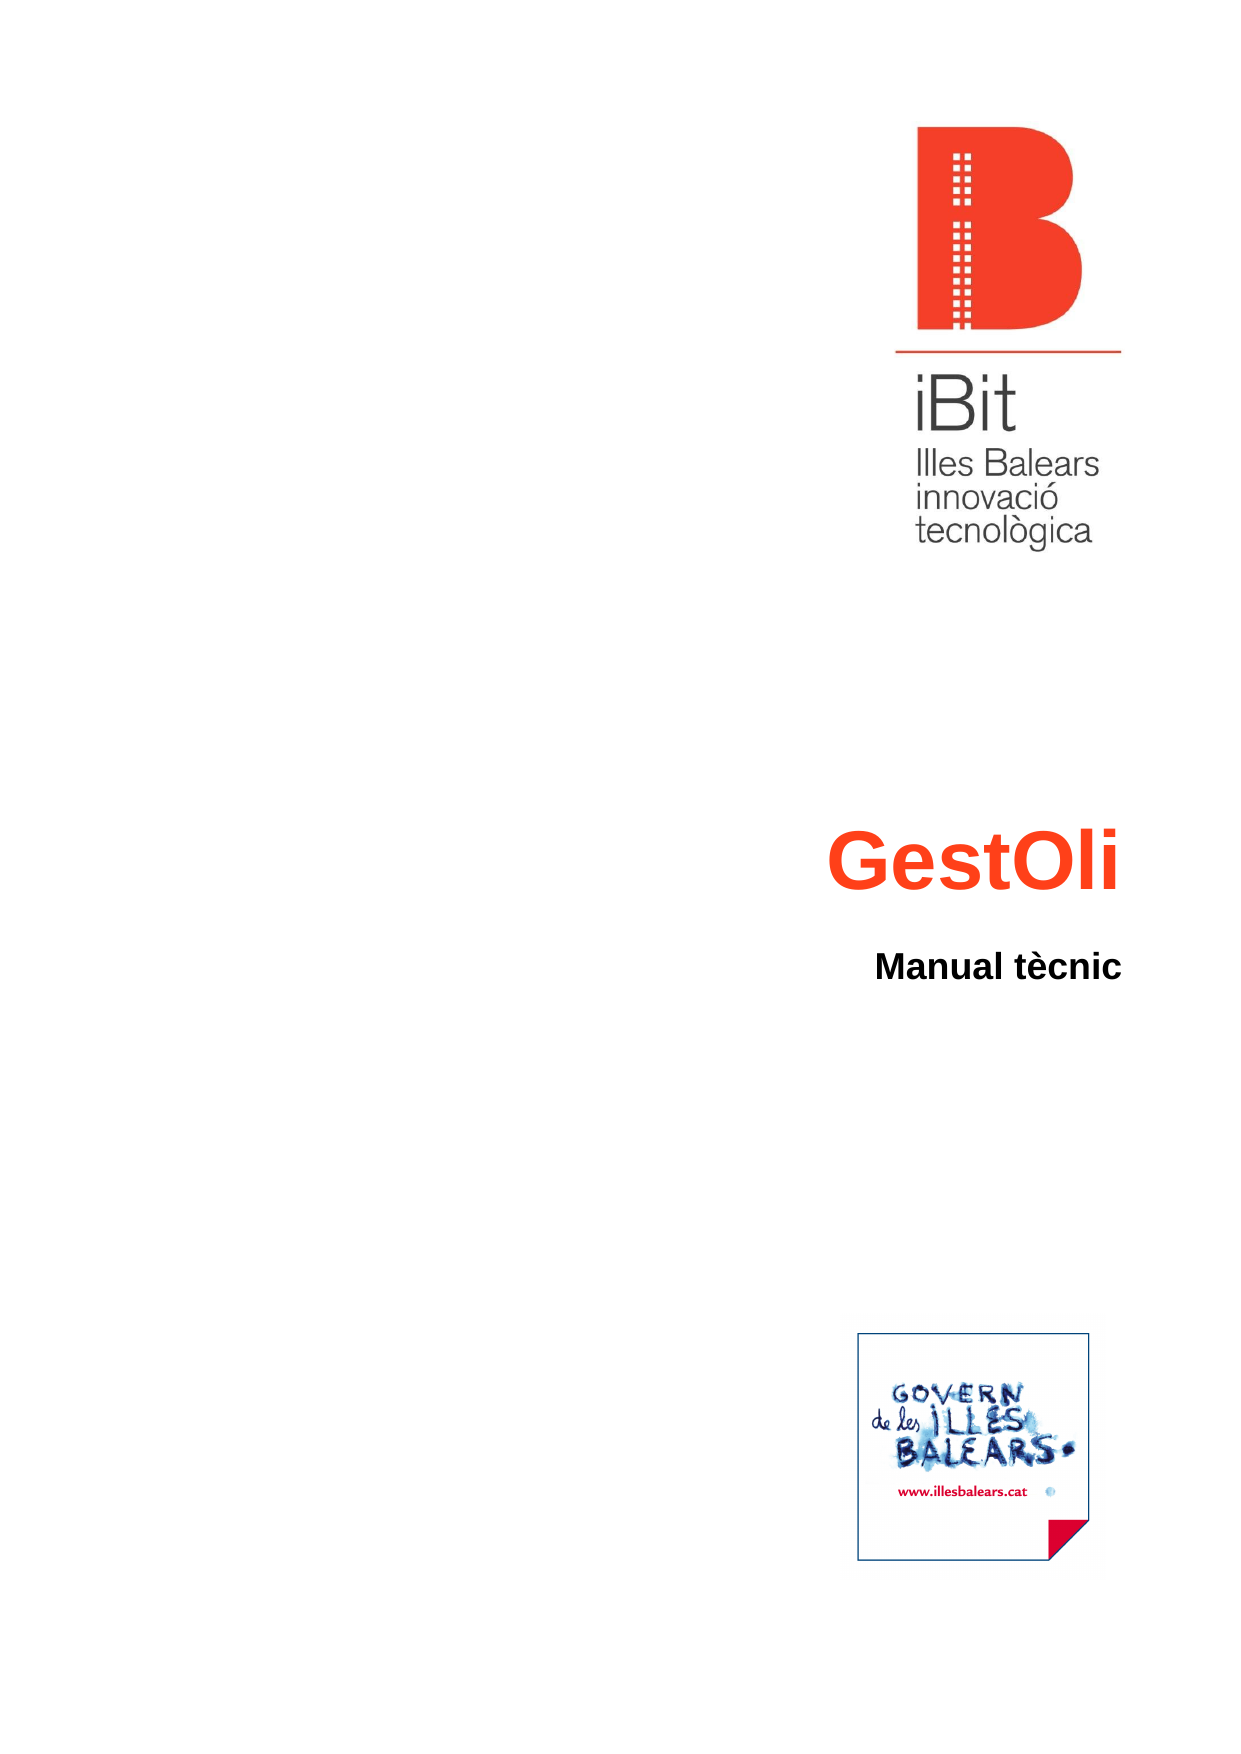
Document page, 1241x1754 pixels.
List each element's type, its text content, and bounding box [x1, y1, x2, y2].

subtitle Manual tècnic [118, 944, 1122, 988]
table_header [788, 1580, 1122, 1624]
picture [893, 121, 1125, 557]
picture [840, 1313, 1107, 1580]
table_header [788, 1308, 1122, 1579]
table_header [453, 1308, 787, 1624]
title GestOli [118, 811, 1122, 907]
table_header [118, 1308, 453, 1624]
